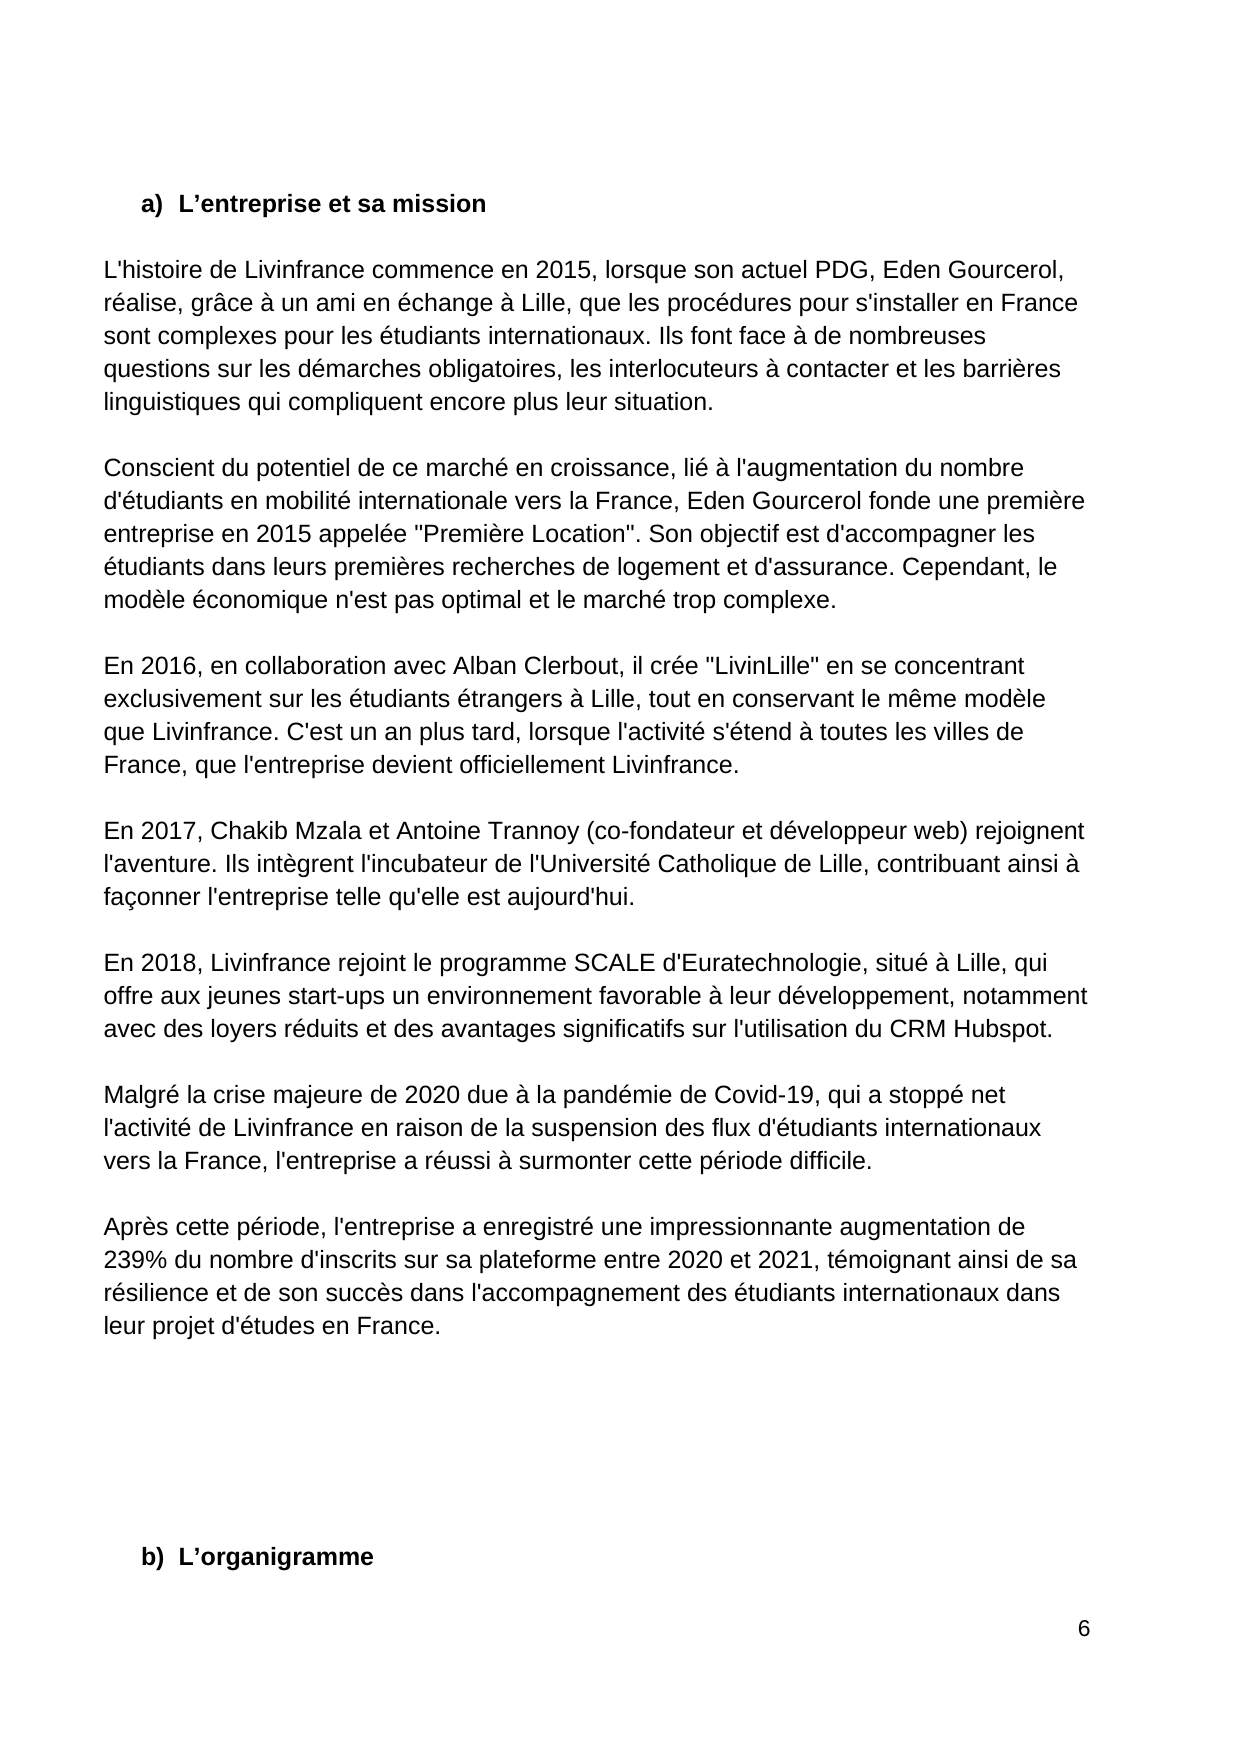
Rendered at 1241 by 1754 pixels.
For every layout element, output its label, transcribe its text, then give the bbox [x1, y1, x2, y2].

text L'histoire de Livinfrance commence en 2015, lorsque son actuel PDG, Eden Gourcerol, réalise, grâce à un ami en échange à Lille, que les procédures pour s'installer en France sont complexes pour les étudiants internationaux. Ils font face à de nombreuses questions sur les démarches obligatoires, les interlocuteurs à contacter et les barrières linguistiques qui compliquent encore plus leur situation. [103, 254, 1090, 415]
text Malgré la crise majeure de 2020 due à la pandémie de Covid-19, qui a stoppé net l'activité de Livinfrance en raison de la suspension des flux d'étudiants internationaux vers la France, l'entreprise a réussi à surmonter cette période difficile. [103, 1080, 1090, 1175]
text Après cette période, l'entreprise a enregistré une impressionnante augmentation de 239% du nombre d'inscrits sur sa plateforme entre 2020 et 2021, témoignant ainsi de sa résilience et de son succès dans l'accompagnement des étudiants internationaux dans leur projet d'études en France. [103, 1212, 1090, 1340]
list L’organigramme [141, 1542, 1090, 1571]
text En 2017, Chakib Mzala et Antoine Trannoy (co-fondateur et développeur web) rejoignent l'aventure. Ils intègrent l'incubateur de l'Université Catholique de Lille, contribuant ainsi à façonner l'entreprise telle qu'elle est aujourd'hui. [103, 816, 1090, 911]
text En 2016, en collaboration avec Alban Clerbout, il crée "LivinLille" en se concentrant exclusivement sur les étudiants étrangers à Lille, tout en conservant le même modèle que Livinfrance. C'est un an plus tard, lorsque l'activité s'étend à toutes les villes de France, que l'entreprise devient officiellement Livinfrance. [103, 651, 1090, 779]
text En 2018, Livinfrance rejoint le programme SCALE d'Euratechnologie, situé à Lille, qui offre aux jeunes start-ups un environnement favorable à leur développement, notamment avec des loyers réduits et des avantages significatifs sur l'utilisation du CRM Hubspot. [103, 948, 1090, 1043]
text Conscient du potentiel de ce marché en croissance, lié à l'augmentation du nombre d'étudiants en mobilité internationale vers la France, Eden Gourcerol fonde une première entreprise en 2015 appelée "Première Location". Son objectif est d'accompagner les étudiants dans leurs premières recherches de logement et d'assurance. Cependant, le modèle économique n'est pas optimal et le marché trop complexe. [103, 453, 1090, 613]
list L’entreprise et sa mission [141, 188, 1090, 217]
